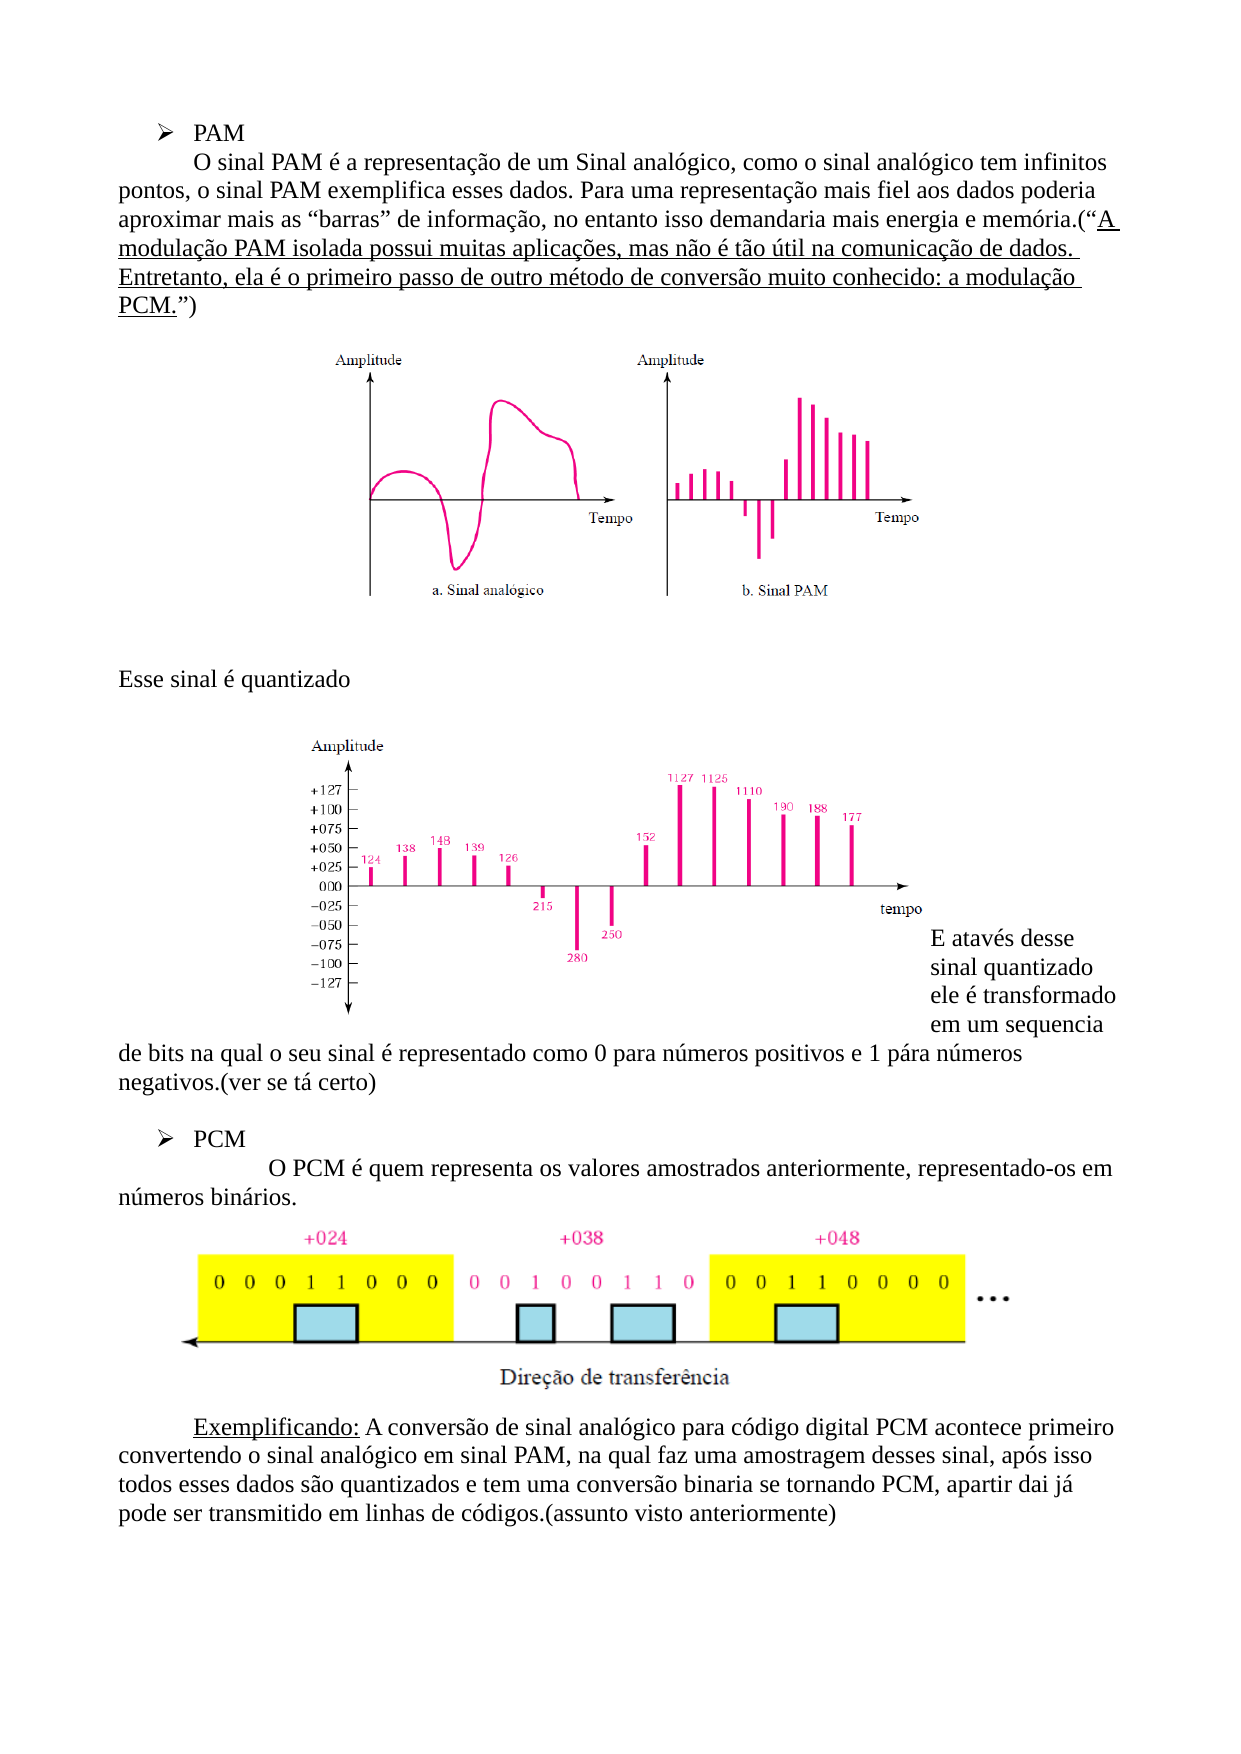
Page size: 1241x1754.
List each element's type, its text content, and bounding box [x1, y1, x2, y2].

list PAM [156, 118, 1122, 147]
text Esse sinal é quantizado [118, 664, 1122, 693]
list PCM [156, 1124, 1122, 1153]
picture [301, 715, 931, 1037]
picture [181, 1220, 1019, 1401]
text O PCM é quem representa os valores amostrados anteriormente, representado-os em números binários. [118, 1153, 1122, 1211]
text E atavés desse sinal quantizado ele é transformado em um sequencia de bits na qual o seu sinal é representado como 0 para números positivos e 1 pára números negativos.(ver se tá certo) [118, 923, 1122, 1096]
text Exemplificando: A conversão de sinal analógico para código digital PCM acontece primeiro convertendo o sinal analógico em sinal PAM, na qual faz uma amostragem desses sinal, após isso todos esses dados são quantizados e tem uma conversão binaria se tornando PCM, apartir dai já pode ser transmitido em linhas de códigos.(assunto visto anteriormente) [118, 1412, 1122, 1527]
text O sinal PAM é a representação de um Sinal analógico, como o sinal analógico tem infinitos pontos, o sinal PAM exemplifica esses dados. Para uma representação mais fiel aos dados poderia aproximar mais as “barras” de informação, no entanto isso demandaria mais energia e memória.(“A modulação PAM isolada possui muitas aplicações, mas não é tão útil na comunicação de dados. Entretanto, ela é o primeiro passo de outro método de conversão muito conhecido: a modulação PCM.”) [118, 147, 1122, 319]
picture [326, 334, 927, 639]
